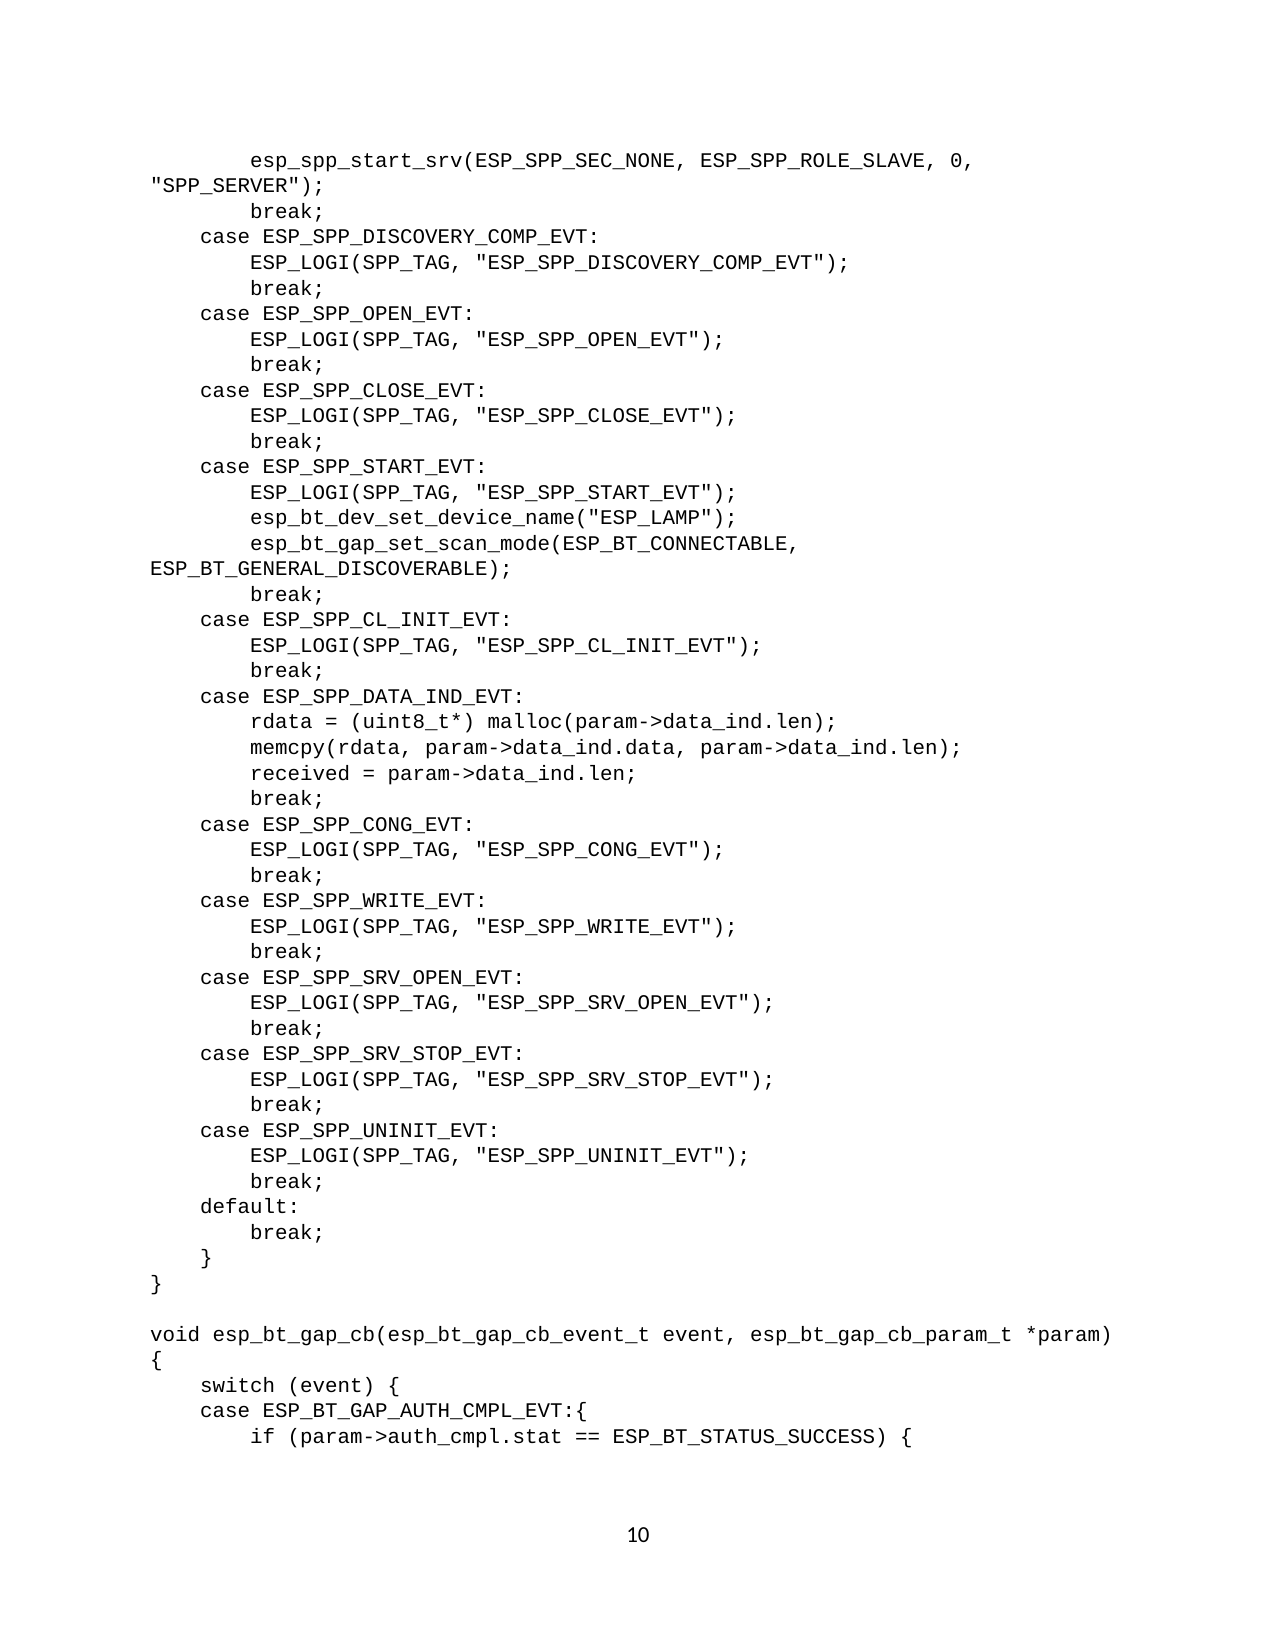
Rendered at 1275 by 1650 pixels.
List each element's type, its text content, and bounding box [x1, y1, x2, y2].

text break; [150, 788, 1125, 812]
text break; [150, 1094, 1125, 1118]
text case ESP_SPP_SRV_OPEN_EVT: [150, 967, 1125, 990]
text break; [150, 354, 1125, 378]
text ESP_LOGI(SPP_TAG, "ESP_SPP_SRV_STOP_EVT"); [150, 1069, 1125, 1092]
text switch (event) { [150, 1375, 1125, 1399]
text void esp_bt_gap_cb(esp_bt_gap_cb_event_t event, esp_bt_gap_cb_param_t *param) [150, 1324, 1125, 1348]
text } [150, 1273, 1125, 1297]
text break; [150, 1018, 1125, 1041]
text break; [150, 584, 1125, 607]
text break; [150, 278, 1125, 301]
text default: [150, 1196, 1125, 1220]
text break; [150, 201, 1125, 225]
text ESP_LOGI(SPP_TAG, "ESP_SPP_WRITE_EVT"); [150, 916, 1125, 939]
text case ESP_SPP_DATA_IND_EVT: [150, 686, 1125, 709]
text ESP_LOGI(SPP_TAG, "ESP_SPP_CLOSE_EVT"); [150, 405, 1125, 429]
text { [150, 1349, 1125, 1373]
text esp_bt_gap_set_scan_mode(ESP_BT_CONNECTABLE, ESP_BT_GENERAL_DISCOVERABLE); [150, 533, 1125, 582]
text ESP_LOGI(SPP_TAG, "ESP_SPP_CL_INIT_EVT"); [150, 635, 1125, 658]
text case ESP_SPP_START_EVT: [150, 456, 1125, 480]
text break; [150, 864, 1125, 888]
text memcpy(rdata, param->data_ind.data, param->data_ind.len); [150, 737, 1125, 761]
text break; [150, 941, 1125, 965]
text break; [150, 431, 1125, 454]
text ESP_LOGI(SPP_TAG, "ESP_SPP_CONG_EVT"); [150, 839, 1125, 863]
text ESP_LOGI(SPP_TAG, "ESP_SPP_DISCOVERY_COMP_EVT"); [150, 252, 1125, 276]
text case ESP_BT_GAP_AUTH_CMPL_EVT:{ [150, 1401, 1125, 1424]
text case ESP_SPP_OPEN_EVT: [150, 303, 1125, 327]
text case ESP_SPP_CL_INIT_EVT: [150, 609, 1125, 633]
text ESP_LOGI(SPP_TAG, "ESP_SPP_UNINIT_EVT"); [150, 1145, 1125, 1169]
text break; [150, 660, 1125, 684]
text case ESP_SPP_UNINIT_EVT: [150, 1120, 1125, 1143]
text ESP_LOGI(SPP_TAG, "ESP_SPP_OPEN_EVT"); [150, 329, 1125, 352]
text received = param->data_ind.len; [150, 762, 1125, 786]
text case ESP_SPP_CONG_EVT: [150, 813, 1125, 837]
text if (param->auth_cmpl.stat == ESP_BT_STATUS_SUCCESS) { [150, 1426, 1125, 1450]
text case ESP_SPP_WRITE_EVT: [150, 890, 1125, 914]
text case ESP_SPP_DISCOVERY_COMP_EVT: [150, 227, 1125, 250]
text ESP_LOGI(SPP_TAG, "ESP_SPP_START_EVT"); [150, 482, 1125, 505]
text case ESP_SPP_SRV_STOP_EVT: [150, 1043, 1125, 1067]
text break; [150, 1222, 1125, 1246]
text esp_bt_dev_set_device_name("ESP_LAMP"); [150, 507, 1125, 531]
text esp_spp_start_srv(ESP_SPP_SEC_NONE, ESP_SPP_ROLE_SLAVE, 0, "SPP_SERVER"); [150, 150, 1125, 199]
text break; [150, 1171, 1125, 1194]
text } [150, 1247, 1125, 1271]
text ESP_LOGI(SPP_TAG, "ESP_SPP_SRV_OPEN_EVT"); [150, 992, 1125, 1016]
text rdata = (uint8_t*) malloc(param->data_ind.len); [150, 711, 1125, 735]
text case ESP_SPP_CLOSE_EVT: [150, 380, 1125, 403]
